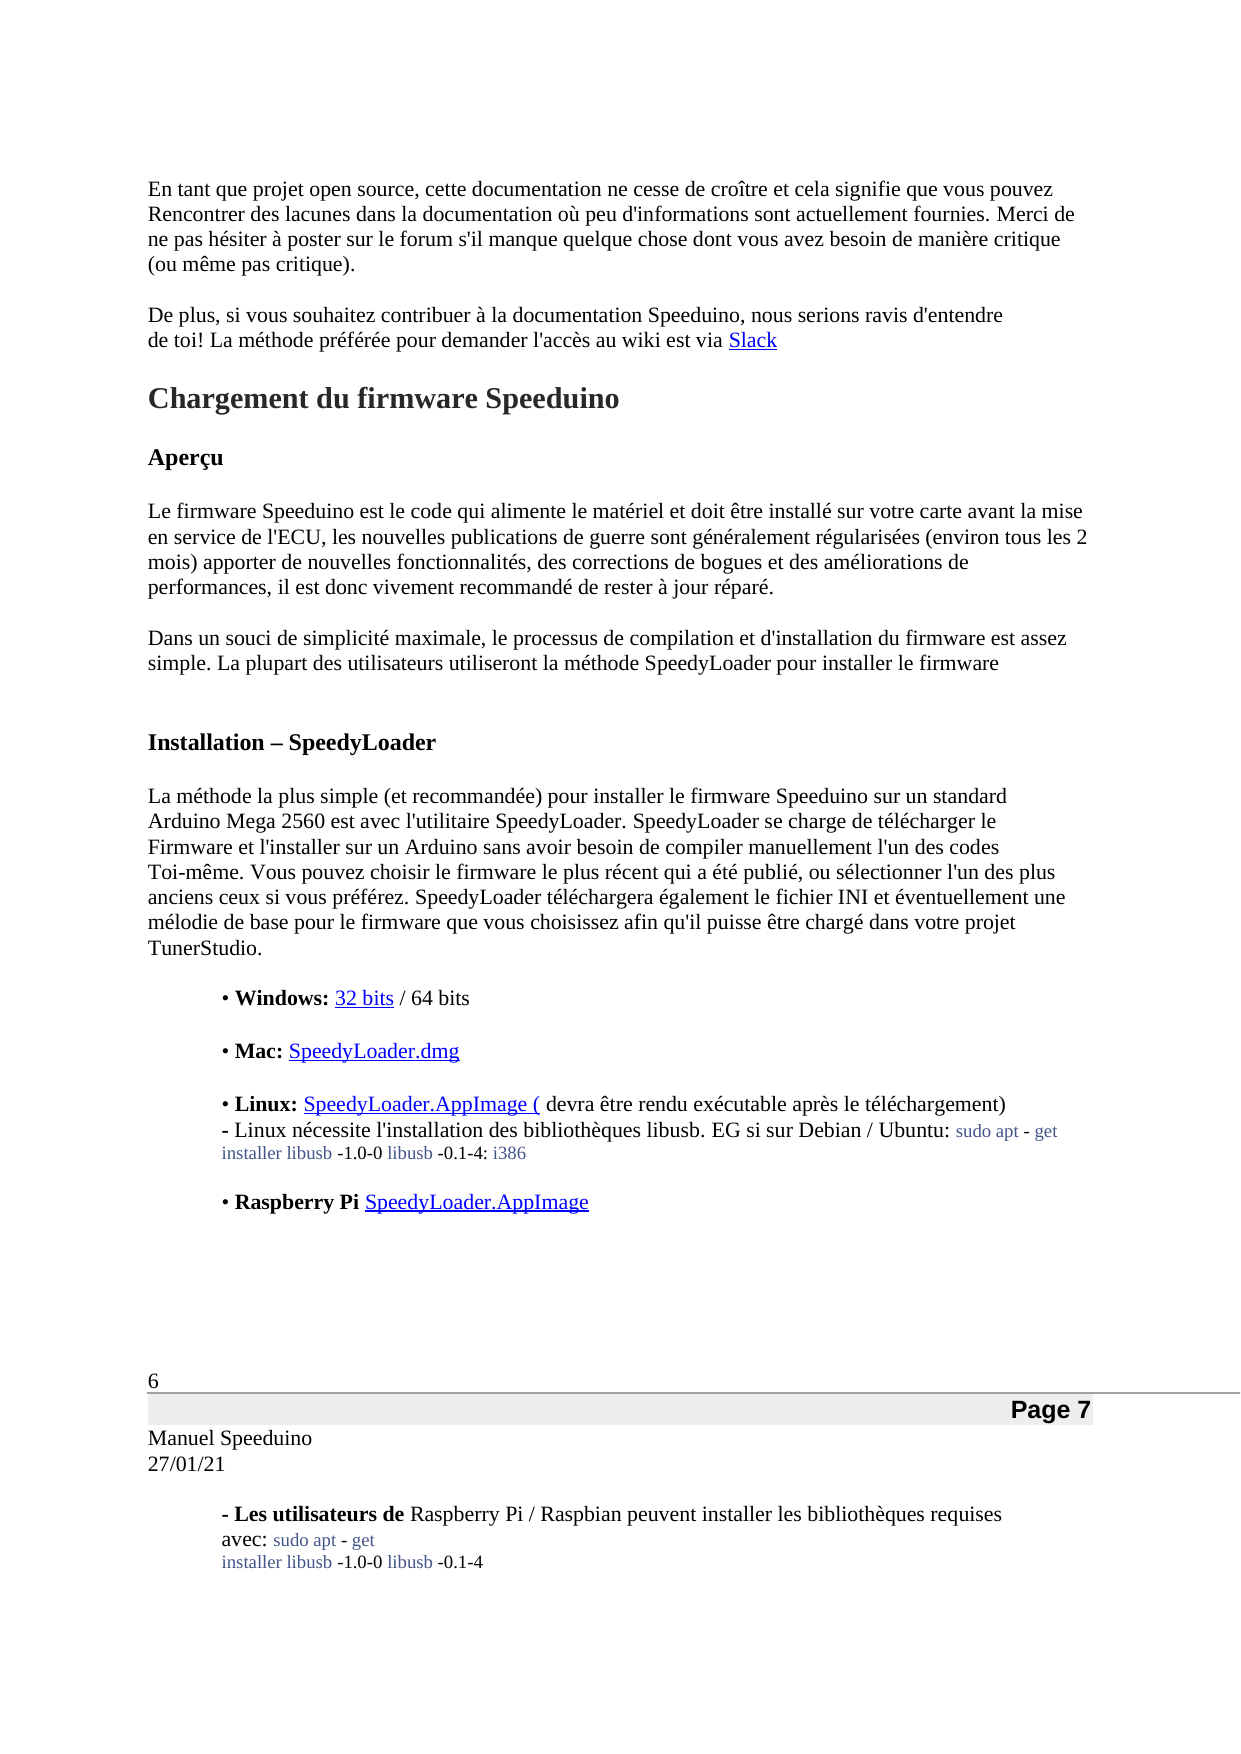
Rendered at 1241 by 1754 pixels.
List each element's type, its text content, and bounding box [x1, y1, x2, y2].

text • Raspberry Pi SpeedyLoader.AppImage [148, 1189, 1093, 1214]
text De plus, si vous souhaitez contribuer à la documentation Speeduino, nous serions ravis d'entendre [148, 302, 1093, 327]
text - Les utilisateurs de Raspberry Pi / Raspbian peuvent installer les bibliothèques requises avec: sudo apt - get [221, 1501, 1093, 1551]
text Arduino Mega 2560 est avec l'utilitaire SpeedyLoader. SpeedyLoader se charge de télécharger le [148, 808, 1093, 834]
table_header Page 7 [148, 1394, 1093, 1425]
text Manuel Speeduino [148, 1425, 1093, 1451]
text 27/01/21 [148, 1451, 1093, 1476]
text En tant que projet open source, cette documentation ne cesse de croître et cela signifie que vous pouvez [148, 176, 1093, 201]
text • Windows: 32 bits / 64 bits [148, 985, 1093, 1010]
text • Linux: SpeedyLoader.AppImage ( devra être rendu exécutable après le téléchargement) [148, 1091, 1093, 1117]
text Rencontrer des lacunes dans la documentation où peu d'informations sont actuellement fournies. Merci de ne pas hésiter à poster sur le forum s'il manque quelque chose dont vous avez besoin de manière critique (ou même pas critique). [148, 201, 1093, 276]
text installer libusb -1.0-0 libusb -0.1-4: i386 [148, 1142, 1093, 1163]
text Le firmware Speeduino est le code qui alimente le matériel et doit être installé sur votre carte avant la mise en service de l'ECU, les nouvelles publications de guerre sont généralement régularisées (environ tous les 2 mois) apporter de nouvelles fonctionnalités, des corrections de bogues et des améliorations de performances, il est donc vivement recommandé de rester à jour réparé. [148, 498, 1093, 599]
text de toi! La méthode préférée pour demander l'accès au wiki est via Slack [148, 327, 1093, 352]
text - Linux nécessite l'installation des bibliothèques libusb. EG si sur Debian / Ubuntu: sudo apt - get [148, 1117, 1093, 1142]
text 6 [148, 1368, 1093, 1392]
text Dans un souci de simplicité maximale, le processus de compilation et d'installation du firmware est assez simple. La plupart des utilisateurs utiliseront la méthode SpeedyLoader pour installer le firmware [148, 624, 1093, 675]
text Firmware et l'installer sur un Arduino sans avoir besoin de compiler manuellement l'un des codes [148, 834, 1093, 859]
text installer libusb -1.0-0 libusb -0.1-4 [148, 1551, 1093, 1573]
text Chargement du firmware Speeduino [148, 380, 1093, 415]
text Toi-même. Vous pouvez choisir le firmware le plus récent qui a été publié, ou sélectionner l'un des plus anciens ceux si vous préférez. SpeedyLoader téléchargera également le fichier INI et éventuellement une mélodie de base pour le firmware que vous choisissez afin qu'il puisse être chargé dans votre projet TunerStudio. [148, 859, 1093, 960]
text • Mac: SpeedyLoader.dmg [148, 1038, 1093, 1063]
text Aperçu [148, 443, 1093, 470]
text La méthode la plus simple (et recommandée) pour installer le firmware Speeduino sur un standard [148, 783, 1093, 808]
text Installation – SpeedyLoader [148, 728, 1093, 755]
